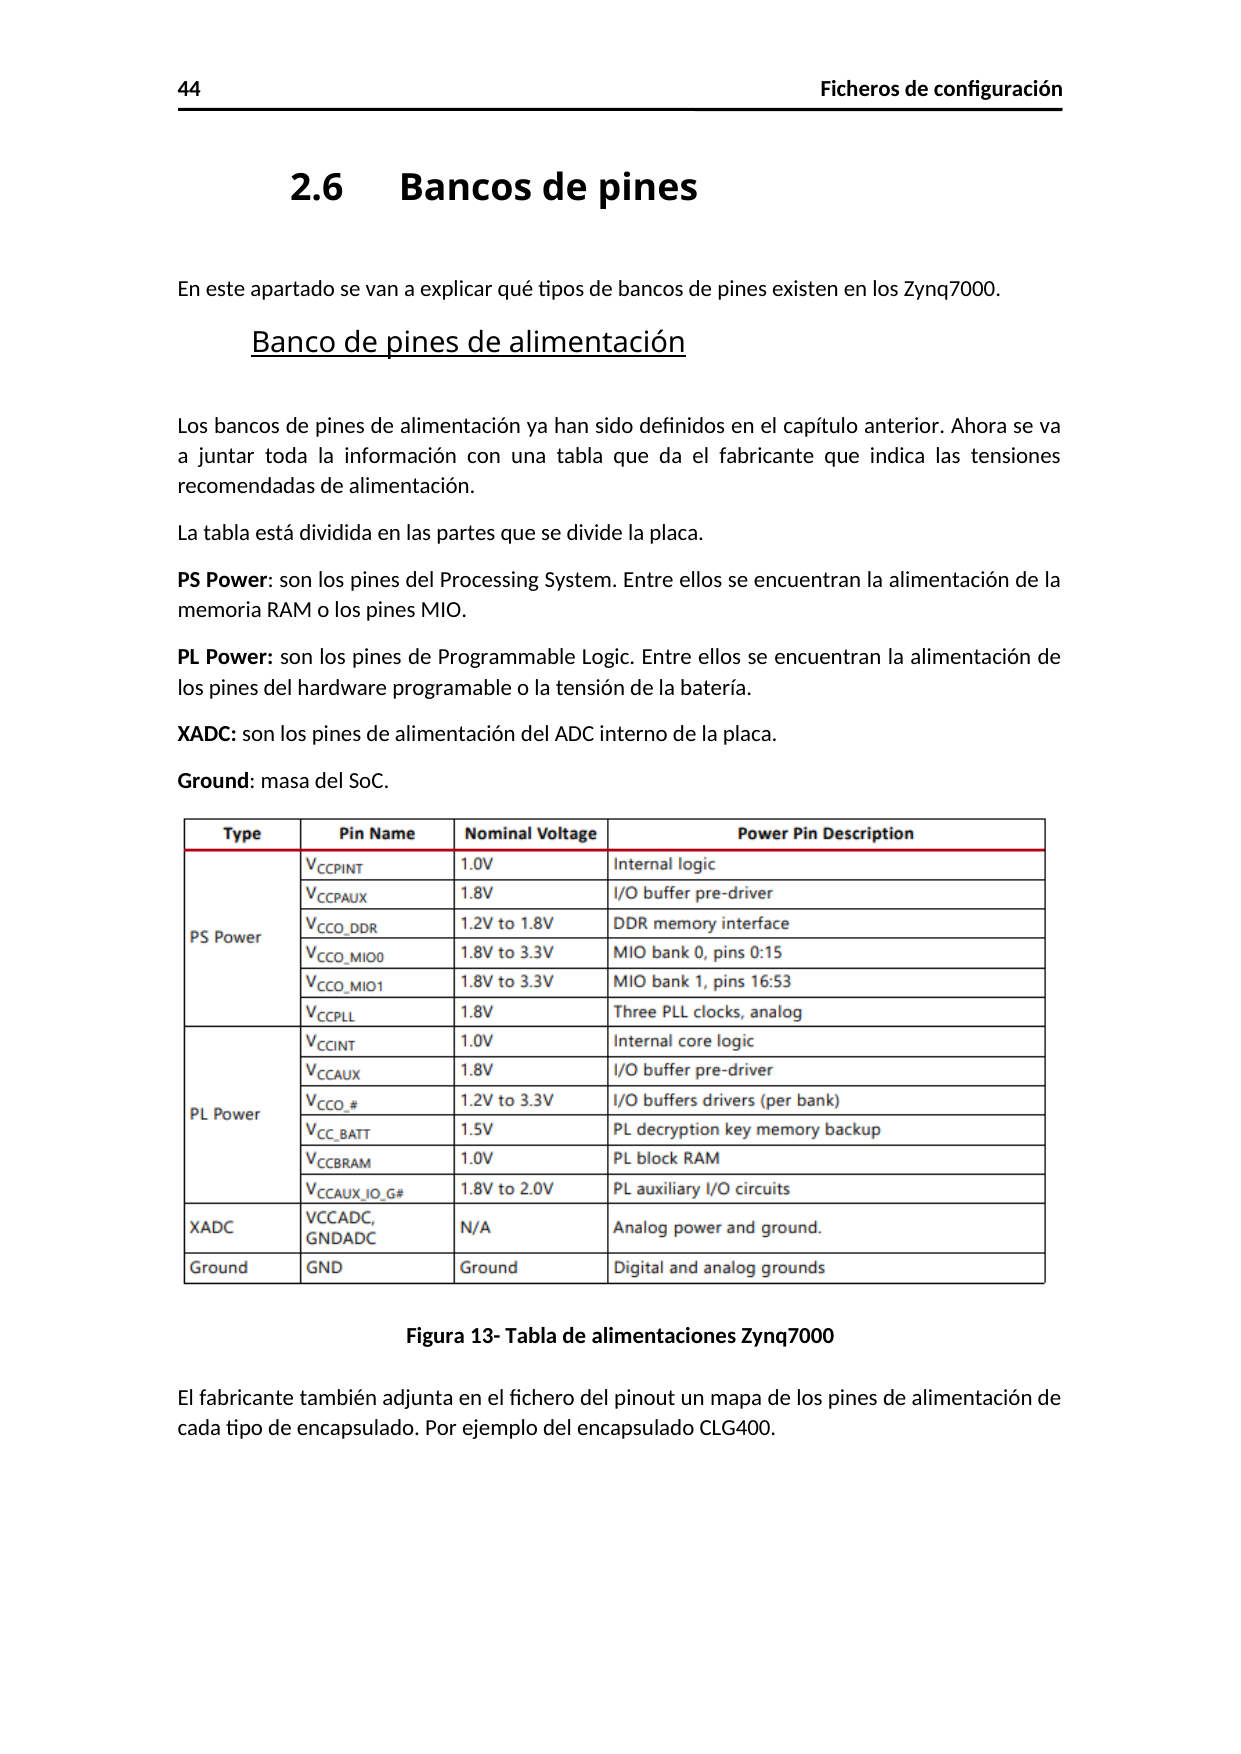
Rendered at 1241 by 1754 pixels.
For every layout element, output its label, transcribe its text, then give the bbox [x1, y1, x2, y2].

subtitle Banco de pines de alimentación [251, 321, 1063, 361]
text XADC: son los pines de alimentación del ADC interno de la placa. [177, 719, 1063, 747]
text La tabla está dividida en las partes que se divide la placa. [177, 518, 1063, 546]
picture [177, 813, 1063, 1294]
text Los bancos de pines de alimentación ya han sido definidos en el capítulo anterior. Ahora se va a juntar toda la información con una tabla que da el fabricante que indica las tensiones recomendadas de alimentación. [177, 411, 1063, 499]
text PS Power: son los pines del Processing System. Entre ellos se encuentran la alimentación de la memoria RAM o los pines MIO. [177, 565, 1063, 623]
text Ground: masa del SoC. [177, 766, 1063, 794]
text Figura 13- Tabla de alimentaciones Zynq7000 [177, 1321, 1063, 1349]
text El fabricante también adjunta en el fichero del pinout un mapa de los pines de alimentación de cada tipo de encapsulado. Por ejemplo del encapsulado CLG400. [177, 1383, 1063, 1441]
text PL Power: son los pines de Programmable Logic. Entre ellos se encuentran la alimentación de los pines del hardware programable o la tensión de la batería. [177, 642, 1063, 701]
subtitle 2.6 Bancos de pines [290, 160, 1063, 211]
text En este apartado se van a explicar qué tipos de bancos de pines existen en los Zynq7000. [177, 274, 1063, 303]
